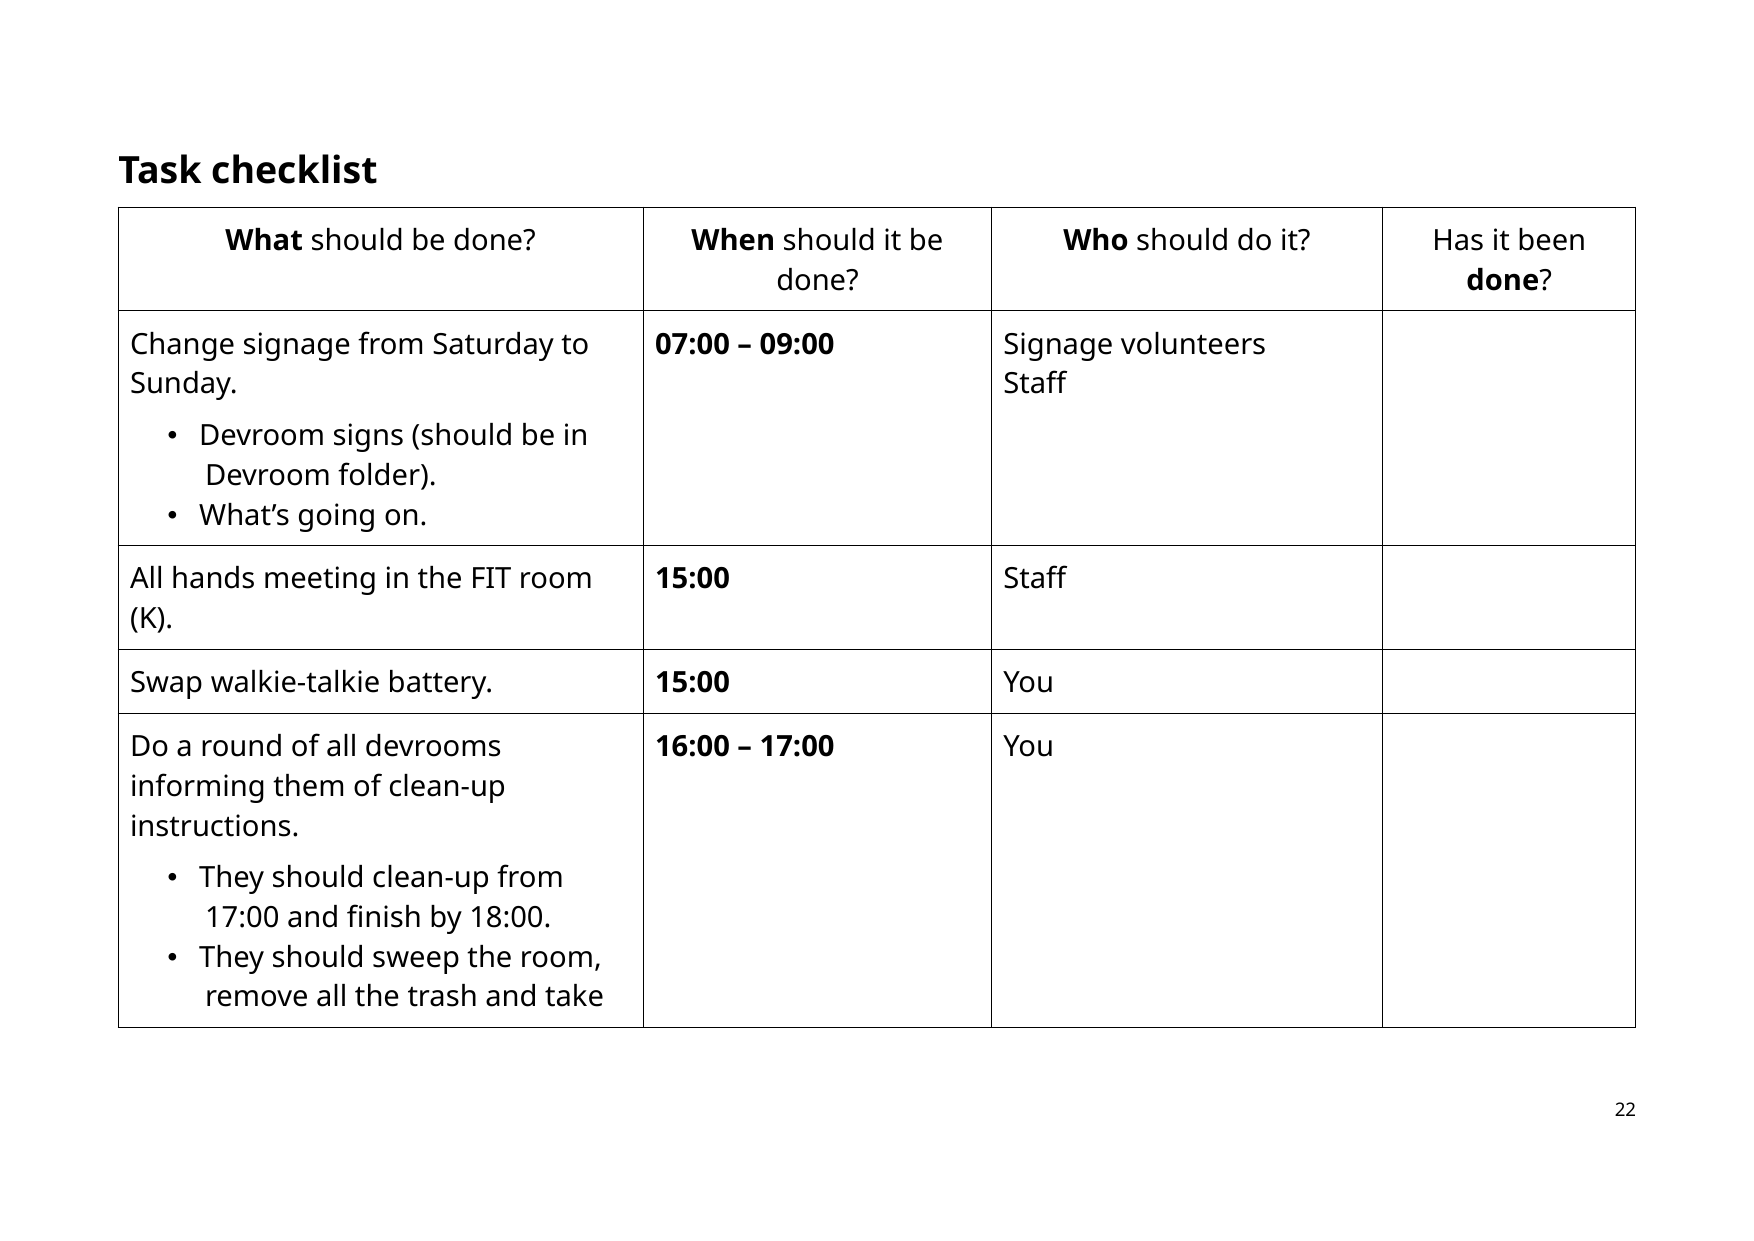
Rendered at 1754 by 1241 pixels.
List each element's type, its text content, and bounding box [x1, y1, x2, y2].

table_cell 15:00 [644, 546, 991, 649]
table_cell Do a round of all devrooms informing them of clean-up instructions. They should clean-up from 17:00 and finish by 18:00. They should sweep the room, remove all the trash and take [119, 714, 643, 1027]
table_cell Signage volunteers Staff [992, 311, 1382, 545]
table_header Has it been done? [1383, 208, 1635, 310]
table_cell 15:00 [644, 650, 991, 713]
table_cell You [992, 650, 1382, 713]
table_cell [1383, 650, 1635, 713]
table_header When should it be done? [644, 208, 991, 310]
table_header Who should do it? [992, 208, 1382, 310]
table_cell You [992, 714, 1382, 1027]
table_cell Change signage from Saturday to Sunday. Devroom signs (should be in Devroom folder). What’s going on. [119, 311, 643, 545]
table_cell All hands meeting in the FIT room (K). [119, 546, 643, 649]
table_cell [1383, 714, 1635, 1027]
table_header What should be done? [119, 208, 643, 310]
table_cell Swap walkie-talkie battery. [119, 650, 643, 713]
table_cell 07:00 – 09:00 [644, 311, 991, 545]
table_cell [1383, 546, 1635, 649]
table_cell Staff [992, 546, 1382, 649]
table_cell [1383, 311, 1635, 545]
subtitle Task checklist [118, 143, 1636, 194]
table_cell 16:00 – 17:00 [644, 714, 991, 1027]
